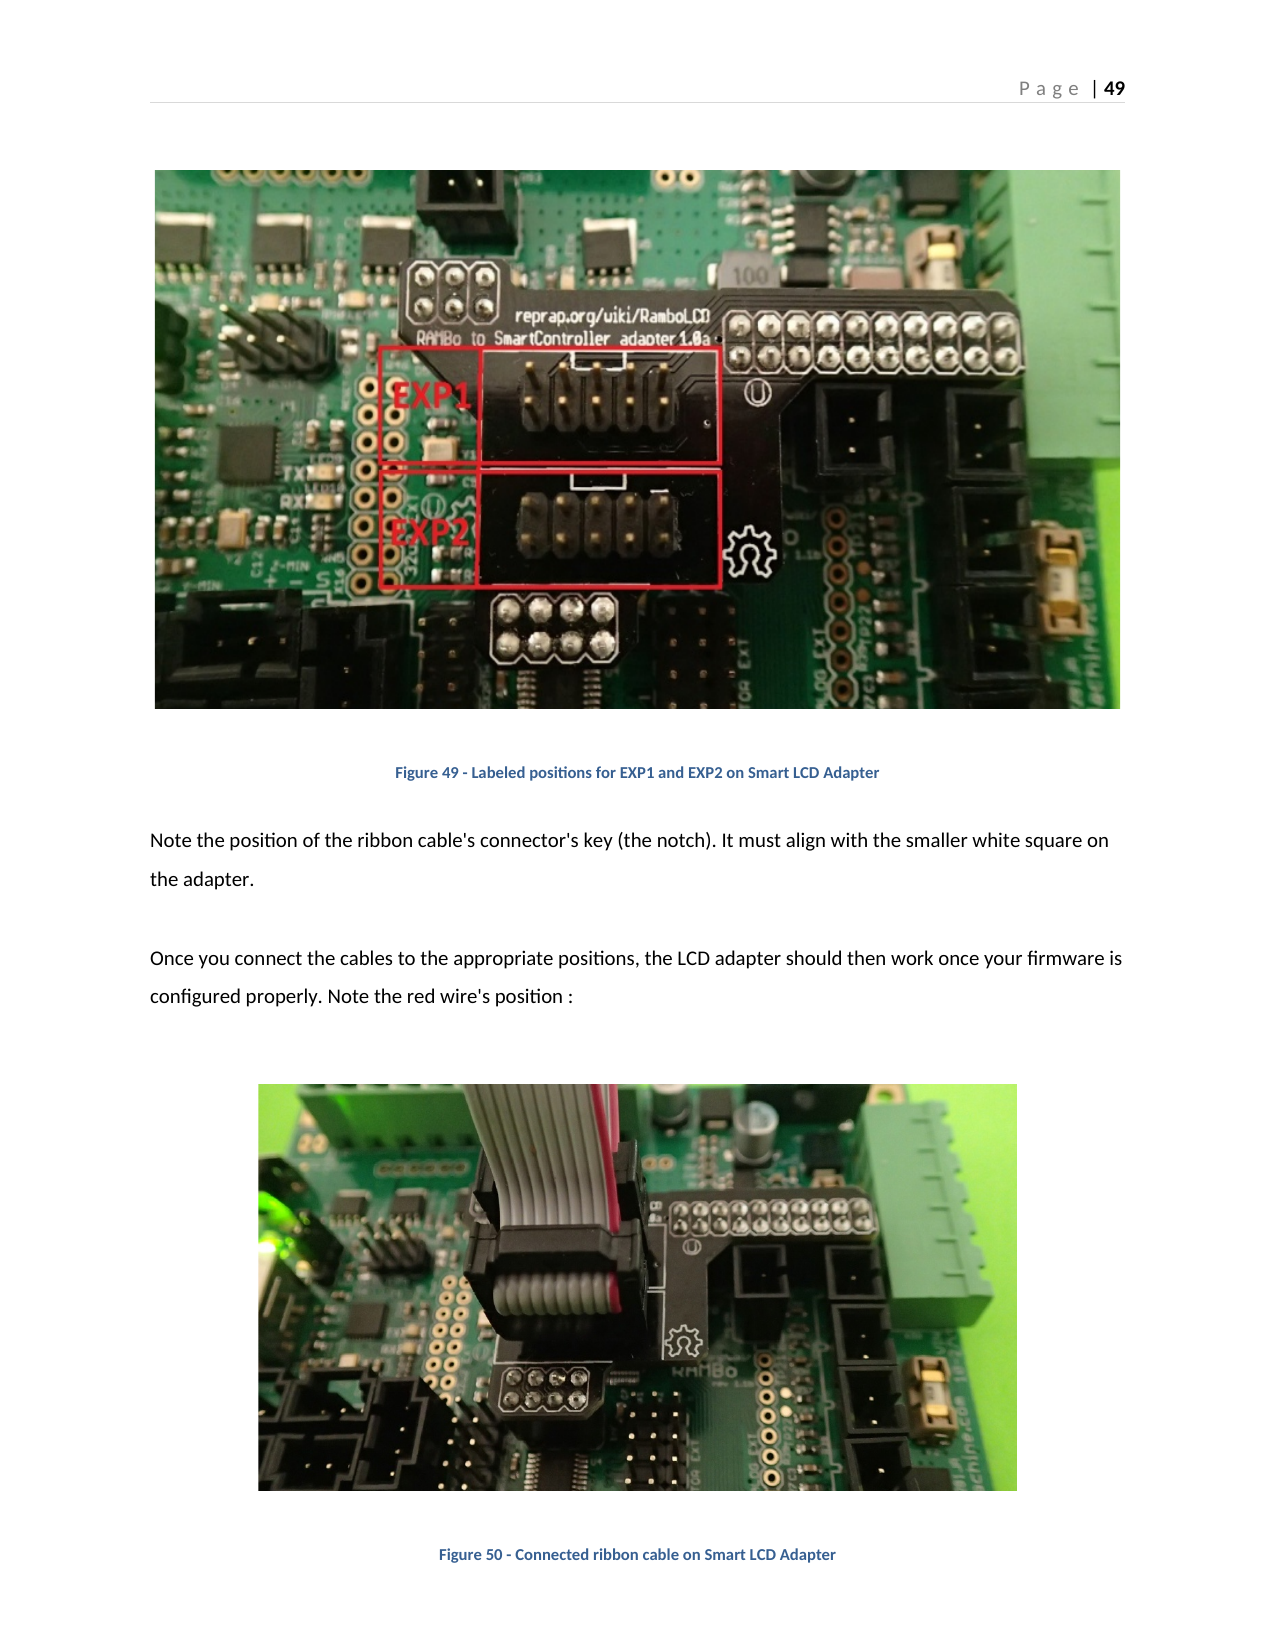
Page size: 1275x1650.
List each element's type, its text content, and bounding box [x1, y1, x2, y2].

text Note the position of the ribbon cable's connector's key (the notch). It must align with the smaller white square on the adapter. [150, 828, 1125, 891]
text Once you connect the cables to the appropriate positions, the LCD adapter should then work once your firmware is configured properly. Note the red wire's position : [150, 946, 1125, 1009]
text Figure 50 - Connected ribbon cable on Smart LCD Adapter [150, 1544, 1125, 1565]
text Figure 49 - Labeled positions for EXP1 and EXP2 on Smart LCD Adapter [150, 763, 1125, 783]
